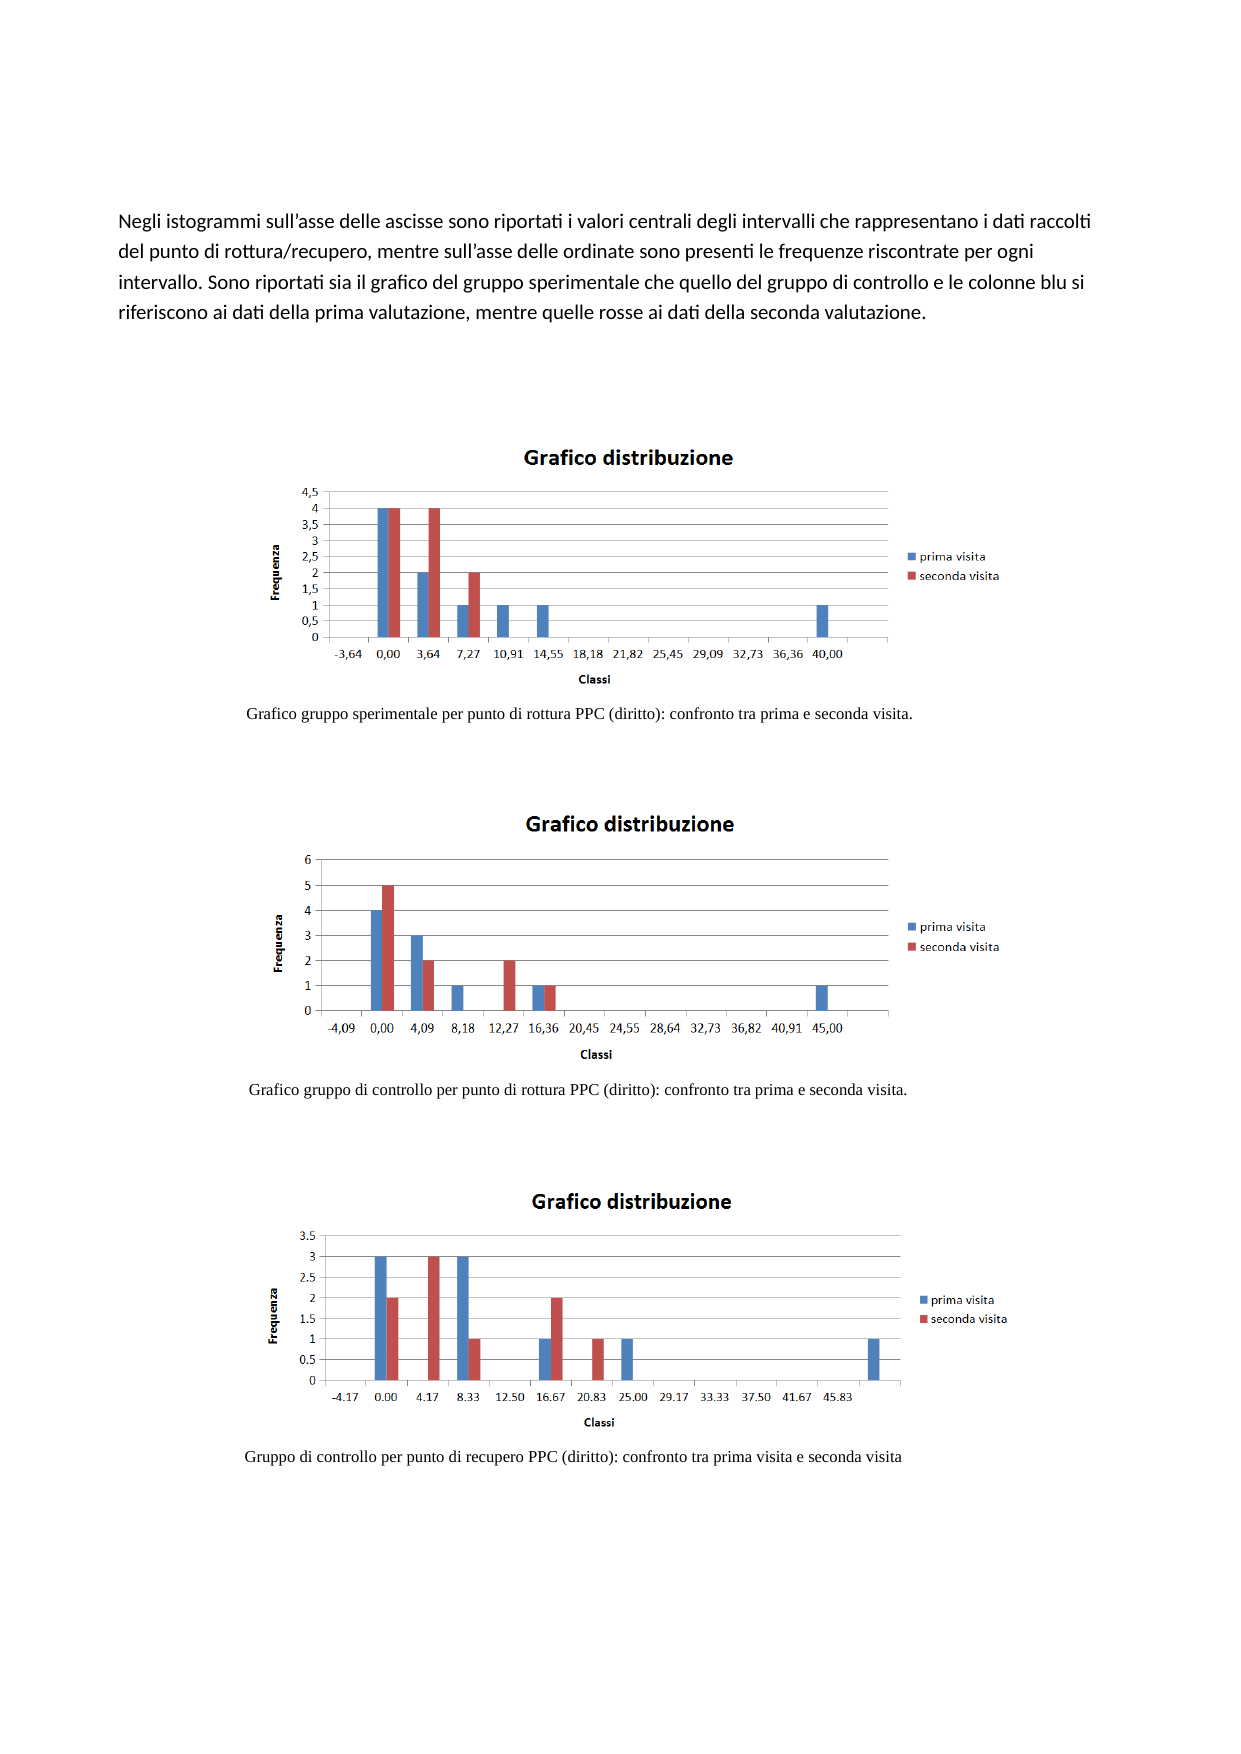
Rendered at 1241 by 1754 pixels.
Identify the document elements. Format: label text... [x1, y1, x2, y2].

text Grafico gruppo di controllo per punto di rottura PPC (diritto): confronto tra prima e seconda visita. [248, 1080, 1011, 1099]
picture [246, 423, 1012, 704]
picture [248, 788, 1012, 1080]
text Gruppo di controllo per punto di recupero PPC (diritto): confronto tra prima visita e seconda visita [244, 1447, 1019, 1466]
picture [244, 1167, 1020, 1447]
text Grafico gruppo sperimentale per punto di rottura PPC (diritto): confronto tra prima e seconda visita. [246, 704, 1012, 723]
text Negli istogrammi sull’asse delle ascisse sono riportati i valori centrali degli intervalli che rappresentano i dati raccolti del punto di rottura/recupero, mentre sull’asse delle ordinate sono presenti le frequenze riscontrate per ogni intervallo. Sono riportati sia il grafico del gruppo sperimentale che quello del gruppo di controllo e le colonne blu si riferiscono ai dati della prima valutazione, mentre quelle rosse ai dati della seconda valutazione. [118, 208, 1122, 325]
